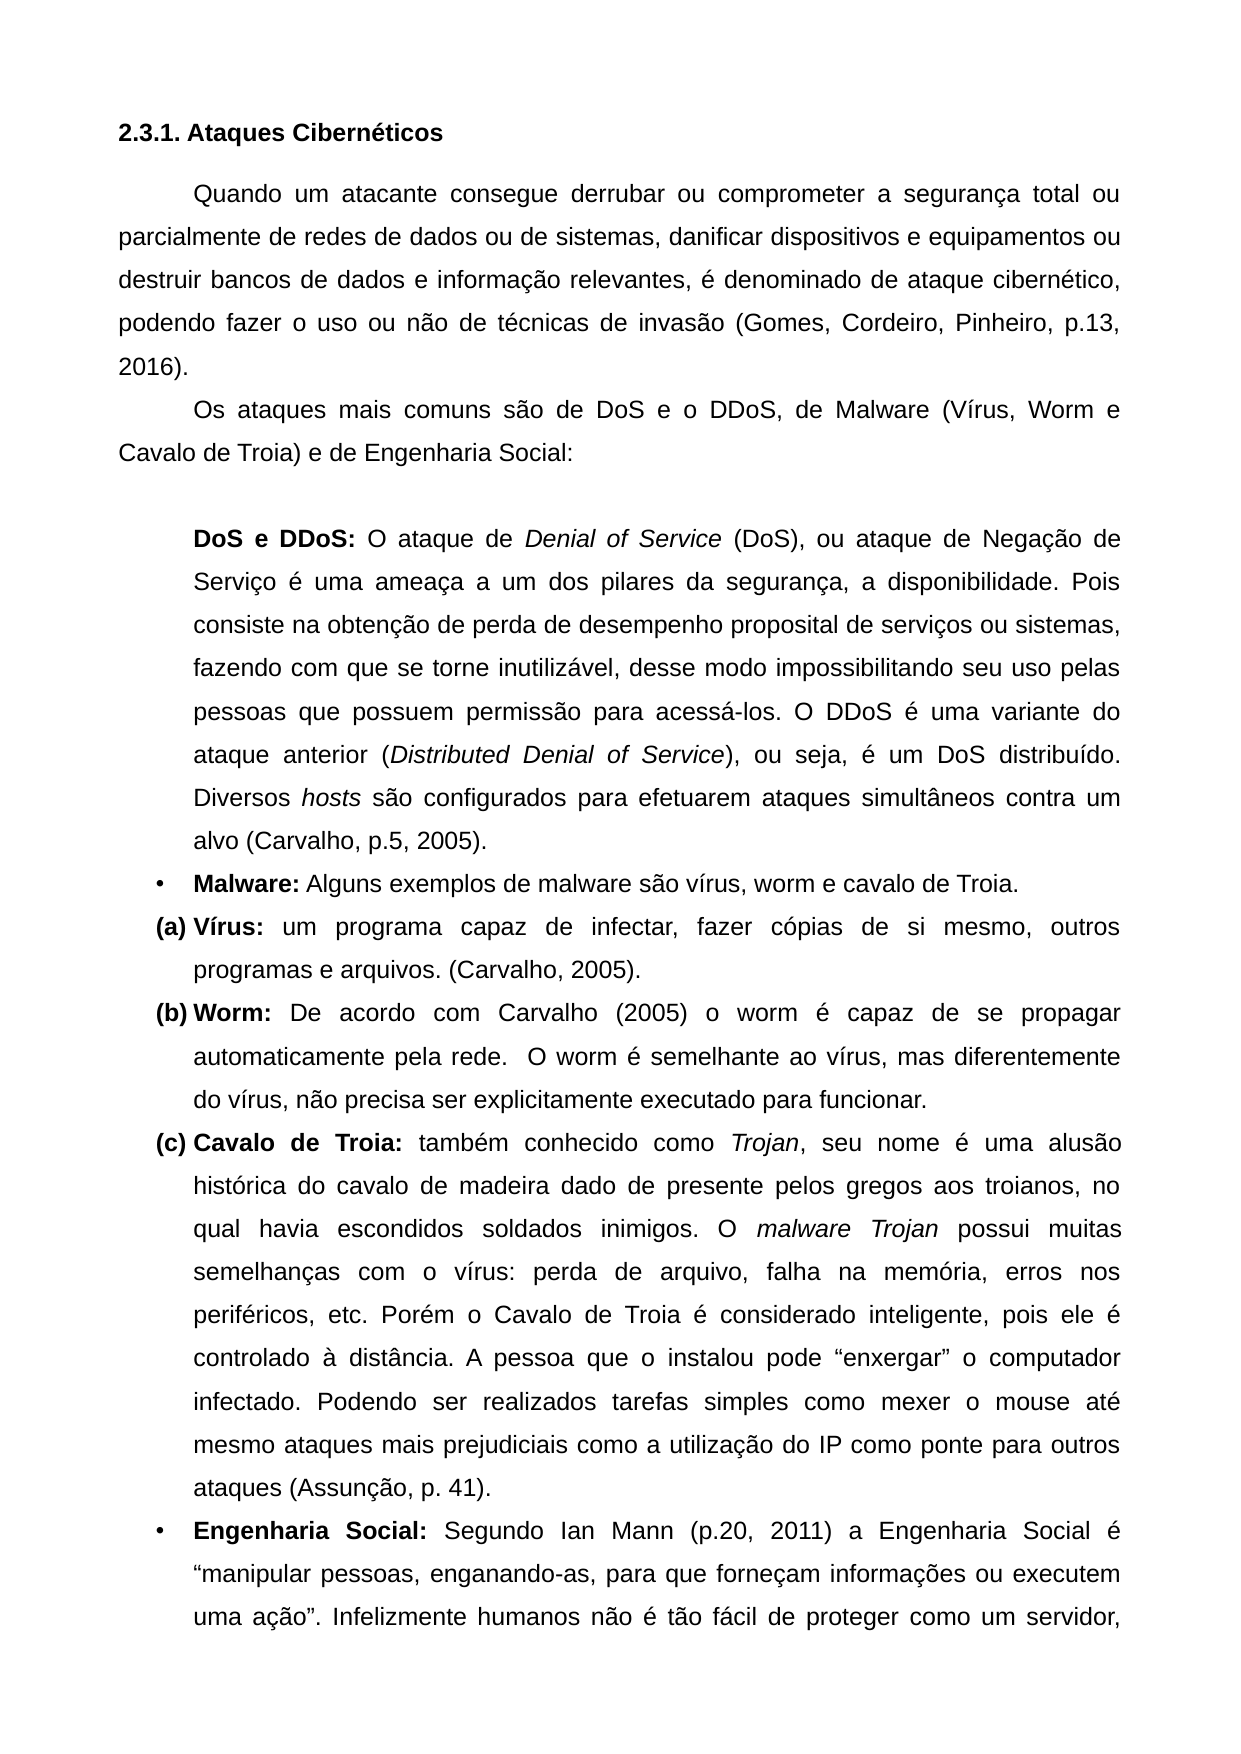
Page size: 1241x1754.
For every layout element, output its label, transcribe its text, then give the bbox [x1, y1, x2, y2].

list Vírus: um programa capaz de infectar, fazer cópias de si mesmo, outros programas e arquivos. (Carvalho, 2005). [156, 912, 1122, 984]
list Malware: Alguns exemplos de malware são vírus, worm e cavalo de Troia. [156, 869, 1122, 898]
text Quando um atacante consegue derrubar ou comprometer a segurança total ou parcialmente de redes de dados ou de sistemas, danificar dispositivos e equipamentos ou destruir bancos de dados e informação relevantes, é denominado de ataque cibernético, podendo fazer o uso ou não de técnicas de invasão (Gomes, Cordeiro, Pinheiro, p.13, 2016). [118, 179, 1122, 380]
text Os ataques mais comuns são de DoS e o DDoS, de Malware (Vírus, Worm e Cavalo de Troia) e de Engenharia Social: [118, 394, 1122, 466]
list Worm: De acordo com Carvalho (2005) o worm é capaz de se propagar automaticamente pela rede. O worm é semelhante ao vírus, mas diferentemente do vírus, não precisa ser explicitamente executado para funcionar. [156, 998, 1122, 1113]
list Engenharia Social: Segundo Ian Mann (p.20, 2011) a Engenharia Social é “manipular pessoas, enganando-as, para que forneçam informações ou executem uma ação”. Infelizmente humanos não é tão fácil de proteger como um servidor, [156, 1516, 1122, 1631]
subtitle 2.3.1. Ataques Cibernéticos [118, 118, 1122, 147]
list DoS e DDoS: O ataque de Denial of Service (DoS), ou ataque de Negação de Serviço é uma ameaça a um dos pilares da segurança, a disponibilidade. Pois consiste na obtenção de perda de desempenho proposital de serviços ou sistemas, fazendo com que se torne inutilizável, desse modo impossibilitando seu uso pelas pessoas que possuem permissão para acessá-los. O DDoS é uma variante do ataque anterior (Distributed Denial of Service), ou seja, é um DoS distribuído. Diversos hosts são configurados para efetuarem ataques simultâneos contra um alvo (Carvalho, p.5, 2005). [156, 524, 1122, 854]
list Cavalo de Troia: também conhecido como Trojan, seu nome é uma alusão histórica do cavalo de madeira dado de presente pelos gregos aos troianos, no qual havia escondidos soldados inimigos. O malware Trojan possui muitas semelhanças com o vírus: perda de arquivo, falha na memória, erros nos periféricos, etc. Porém o Cavalo de Troia é considerado inteligente, pois ele é controlado à distância. A pessoa que o instalou pode “enxergar” o computador infectado. Podendo ser realizados tarefas simples como mexer o mouse até mesmo ataques mais prejudiciais como a utilização do IP como ponte para outros ataques (Assunção, p. 41). [156, 1128, 1122, 1502]
